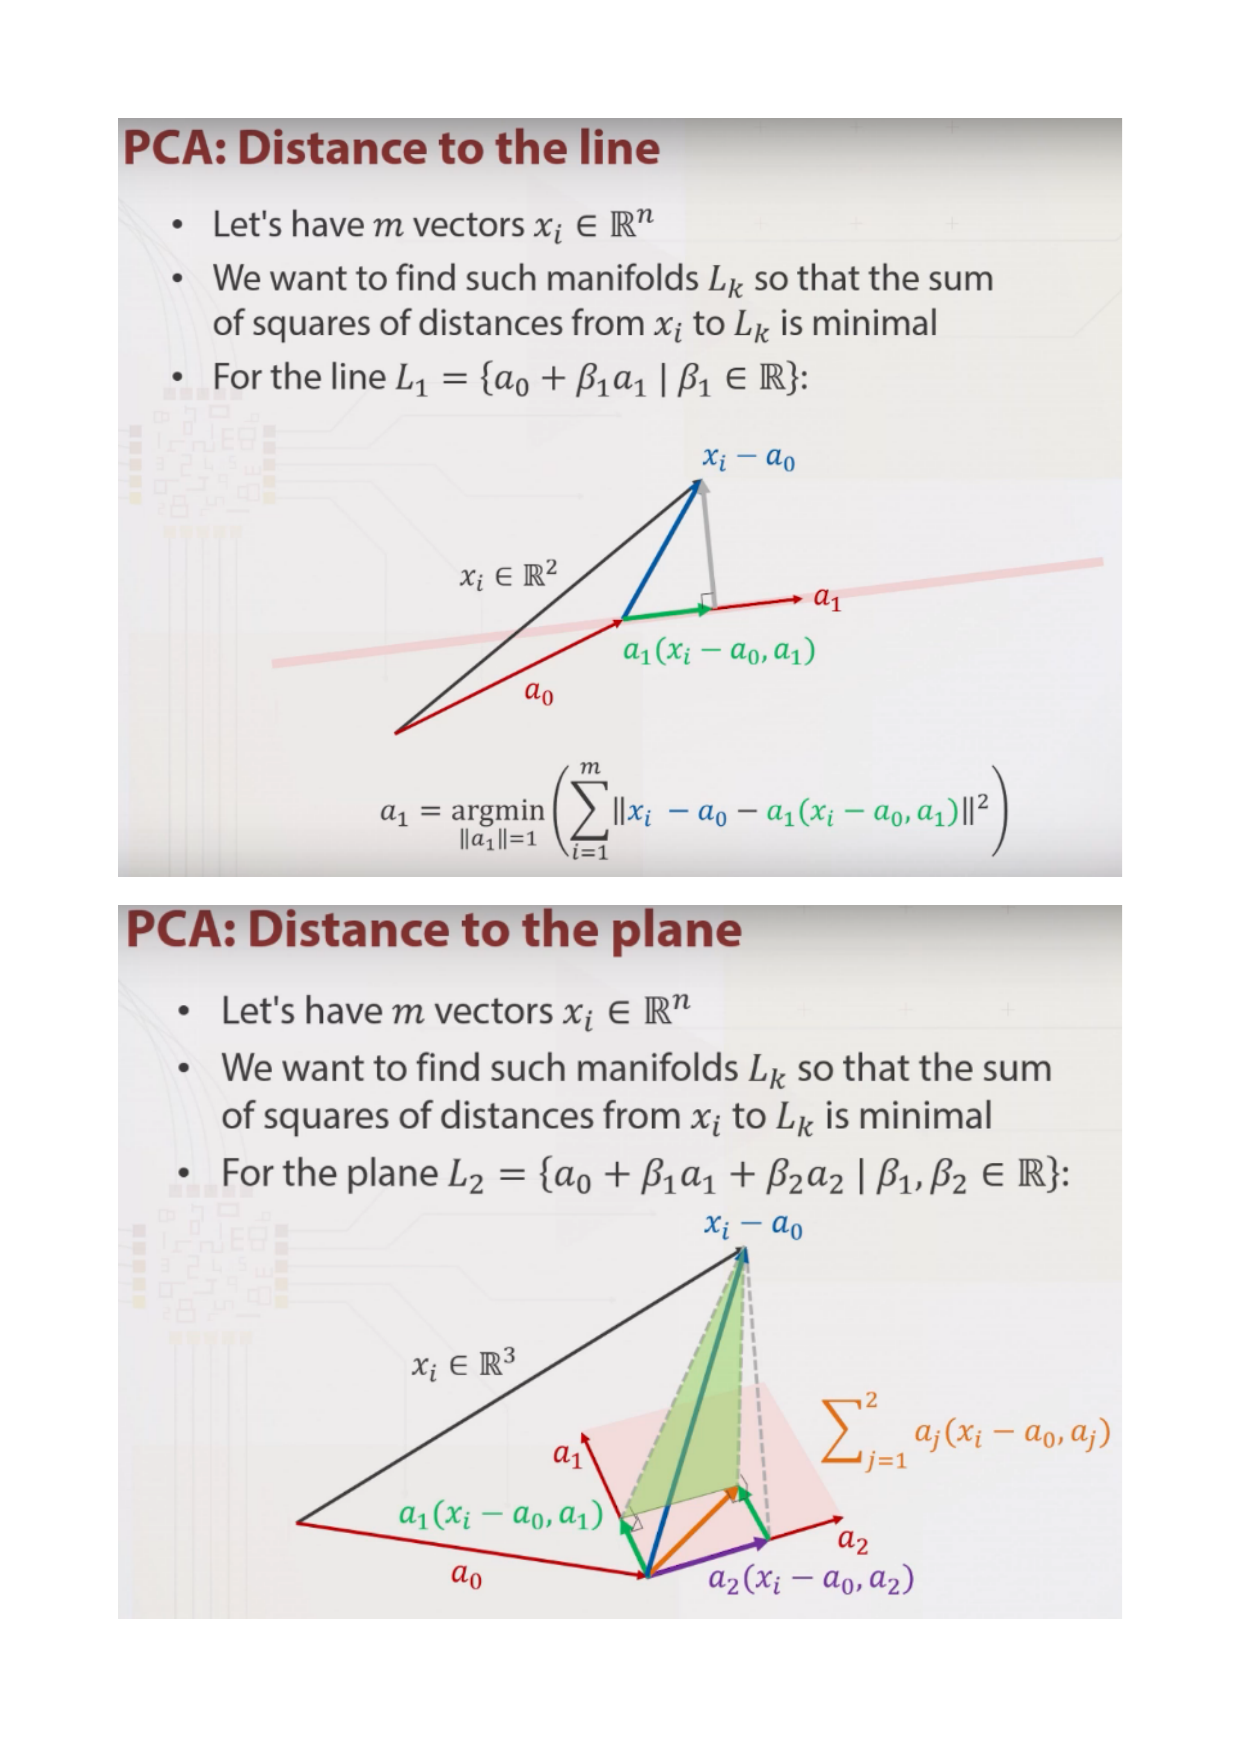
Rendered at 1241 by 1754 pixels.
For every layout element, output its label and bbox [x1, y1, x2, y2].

picture [118, 905, 1123, 1619]
picture [118, 118, 1123, 877]
